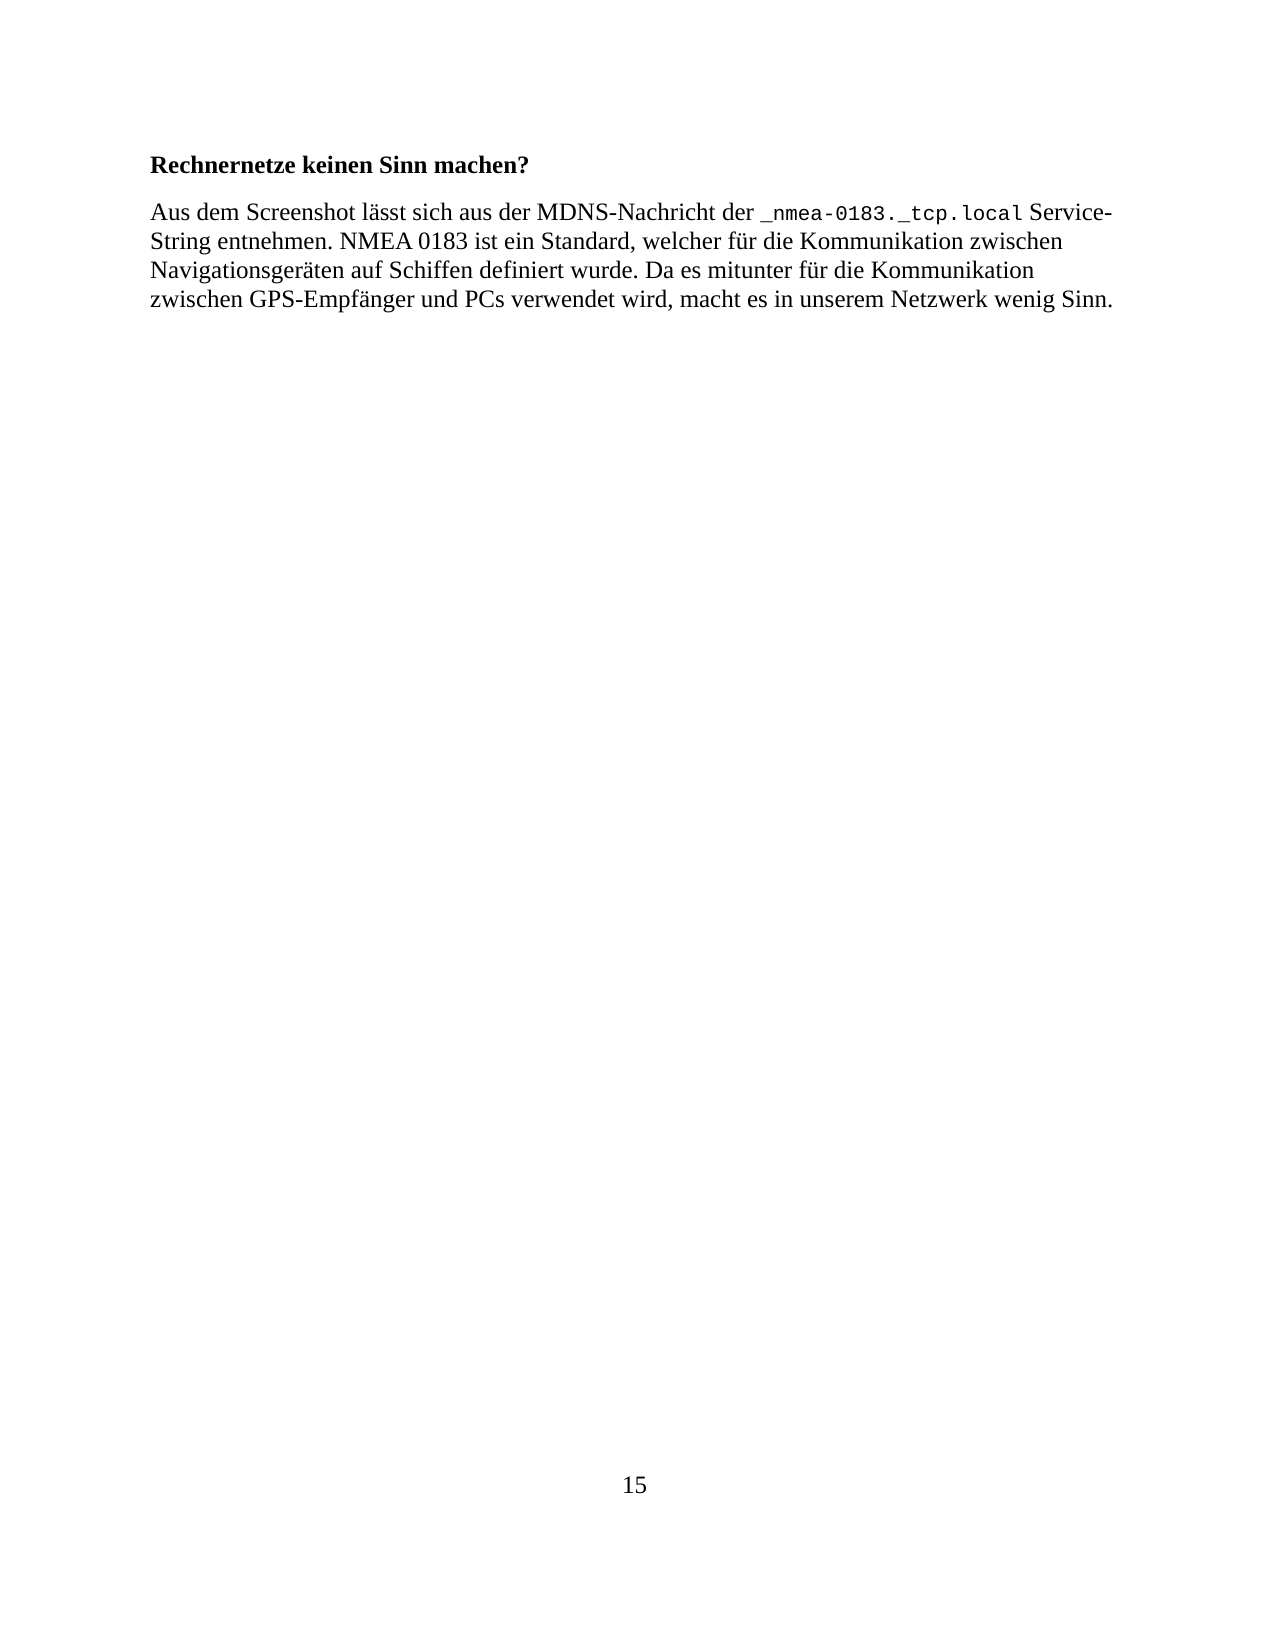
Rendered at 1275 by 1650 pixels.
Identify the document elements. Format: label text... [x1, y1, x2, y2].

text Aus dem Screenshot lässt sich aus der MDNS-Nachricht der _nmea-0183._tcp.local Service-String entnehmen. NMEA 0183 ist ein Standard, welcher für die Kommunikation zwischen Navigationsgeräten auf Schiffen definiert wurde. Da es mitunter für die Kommunikation zwischen GPS-Empfänger und PCs verwendet wird, macht es in unserem Netzwerk wenig Sinn. [150, 197, 1125, 312]
text Rechnernetze keinen Sinn machen? [150, 150, 1125, 179]
